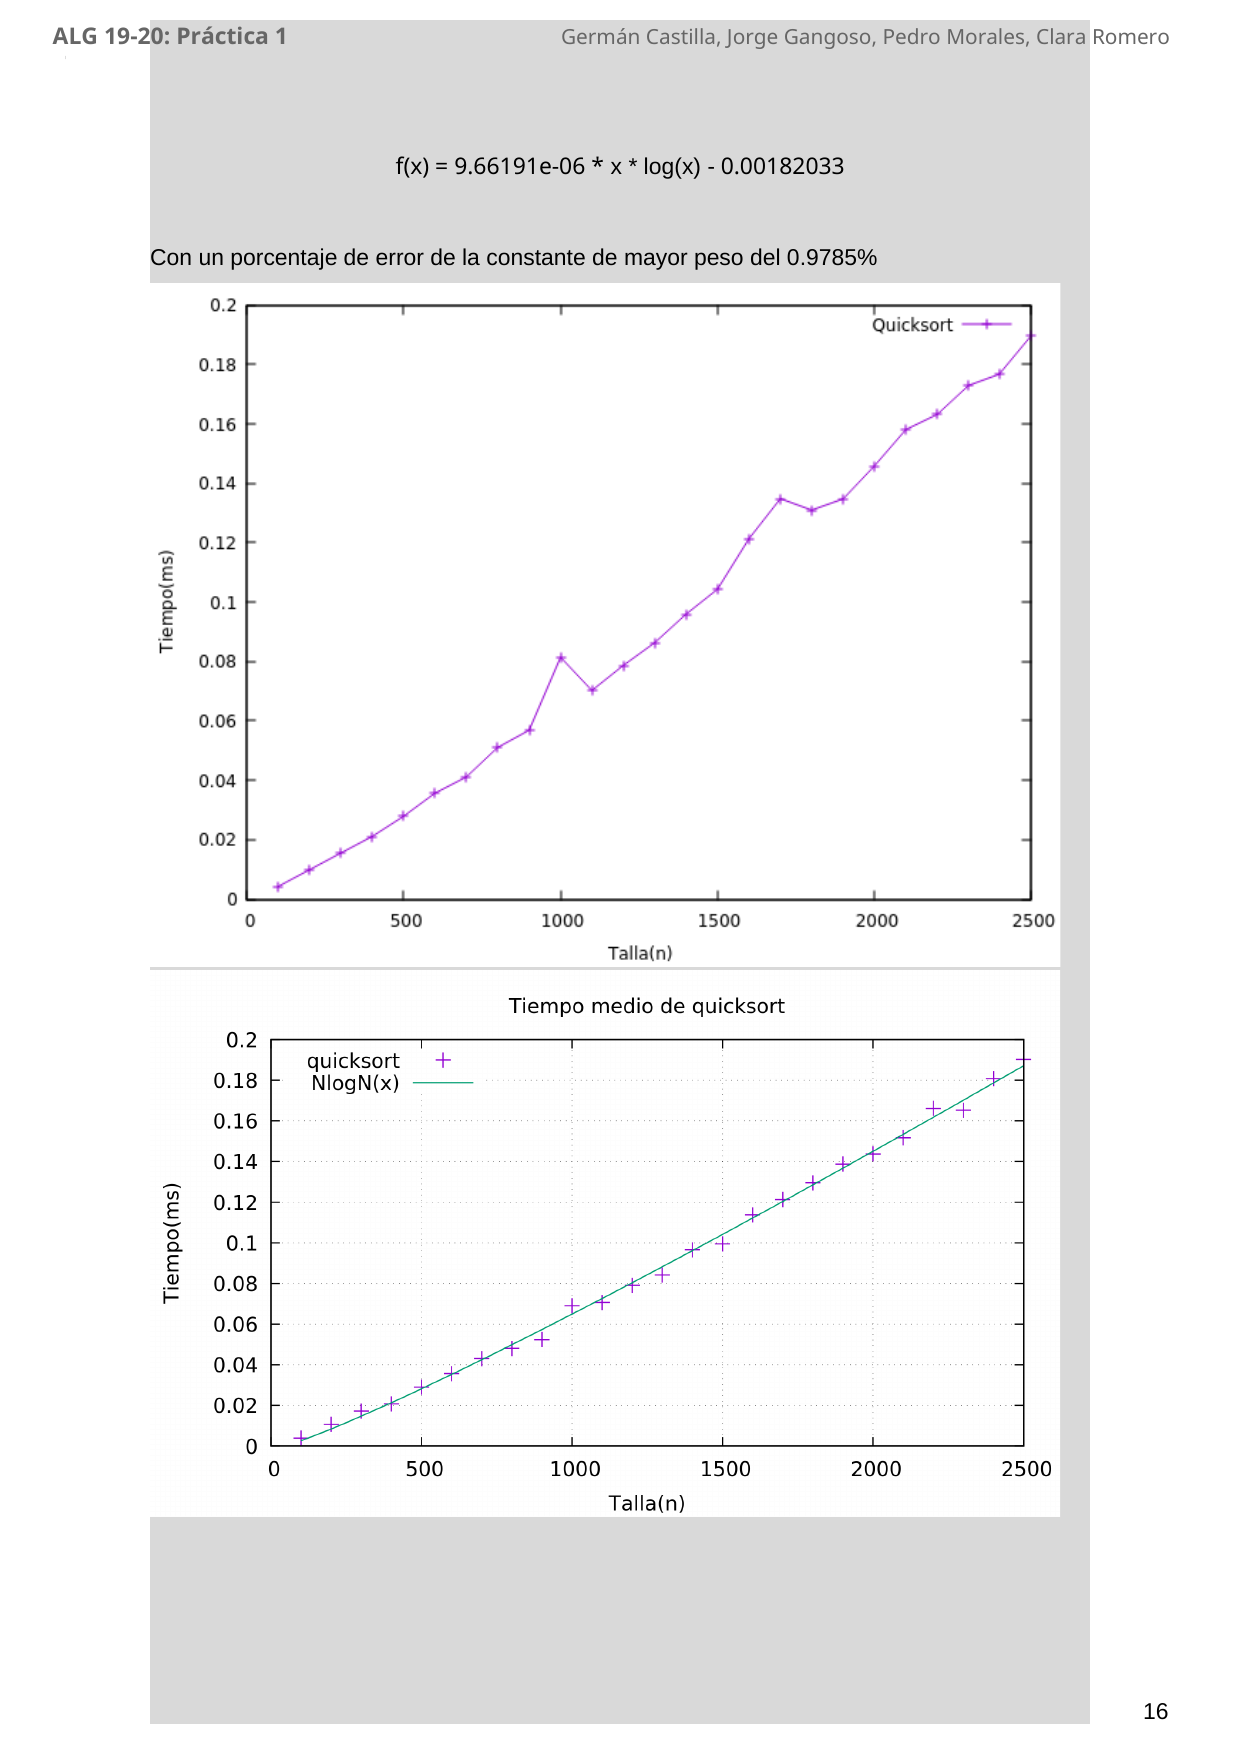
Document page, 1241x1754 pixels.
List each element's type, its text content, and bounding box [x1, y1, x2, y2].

picture [150, 283, 1061, 967]
picture [150, 970, 1061, 1517]
text f(x) = 9.66191e-06 * x * log(x) - 0.00182033 [150, 150, 1090, 181]
text Con un porcentaje de error de la constante de mayor peso del 0.9785% [150, 244, 1090, 270]
